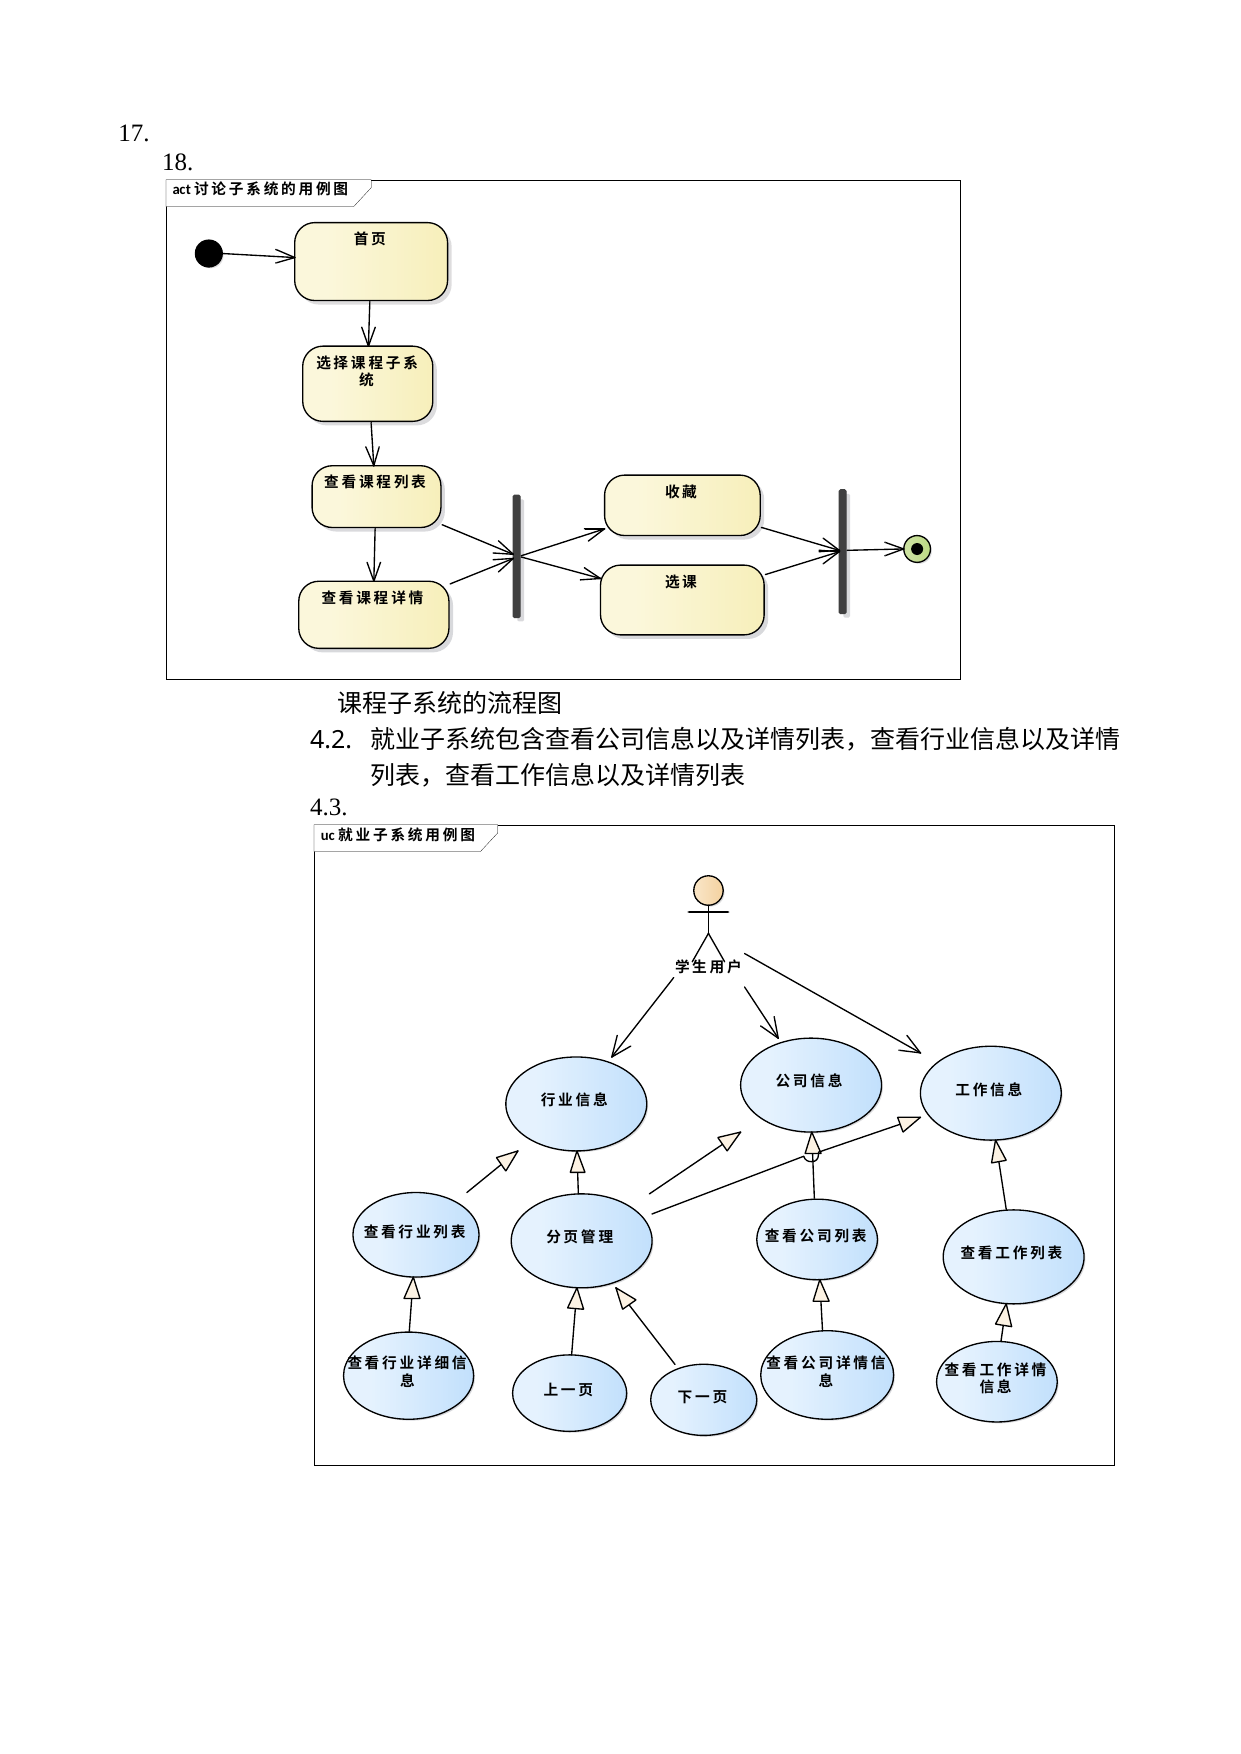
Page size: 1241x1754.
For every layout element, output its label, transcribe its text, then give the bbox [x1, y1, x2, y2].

text 课程子系统的流程图 [293, 683, 1122, 719]
subtitle 就业子系统包含查看公司信息以及详情列表，查看行业信息以及详情列表，查看工作信息以及详情列表 [310, 719, 1122, 792]
